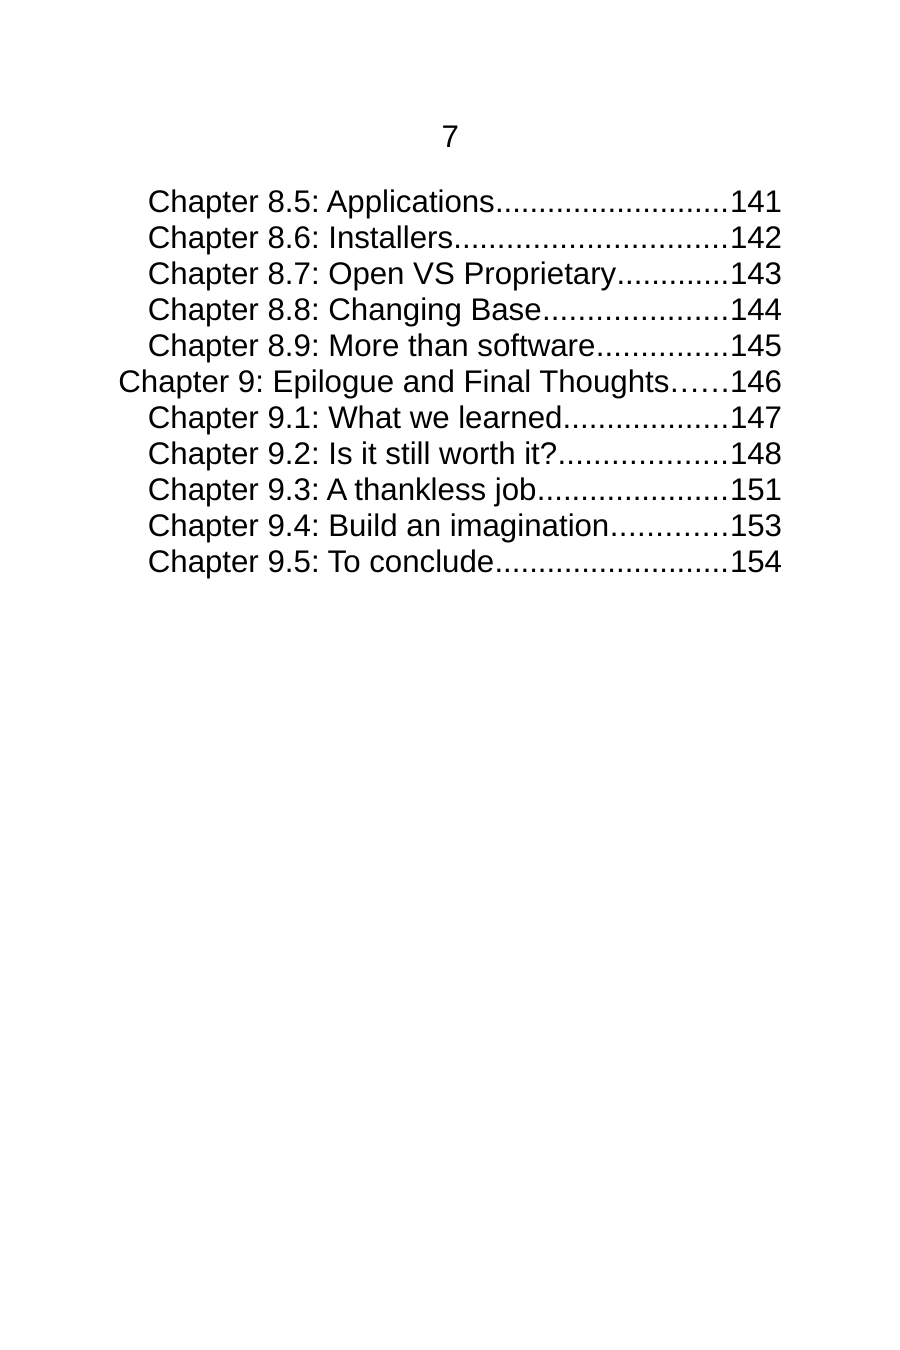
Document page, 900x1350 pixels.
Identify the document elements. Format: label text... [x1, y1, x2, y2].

text Chapter 8.5: Applications 141 [148, 183, 782, 219]
text Chapter 9.5: To conclude 154 [148, 543, 782, 579]
text Chapter 8.6: Installers 142 [148, 219, 782, 255]
text Chapter 8.8: Changing Base 144 [148, 291, 782, 327]
text Chapter 8.9: More than software 145 [148, 327, 782, 363]
text Chapter 9.4: Build an imagination 153 [148, 507, 782, 543]
text Chapter 9.2: Is it still worth it? 148 [148, 435, 782, 471]
text Chapter 9: Epilogue and Final Thoughts 146 [118, 363, 782, 399]
text Chapter 9.3: A thankless job 151 [148, 471, 782, 507]
text Chapter 8.7: Open VS Proprietary 143 [148, 255, 782, 291]
text Chapter 9.1: What we learned 147 [148, 399, 782, 435]
